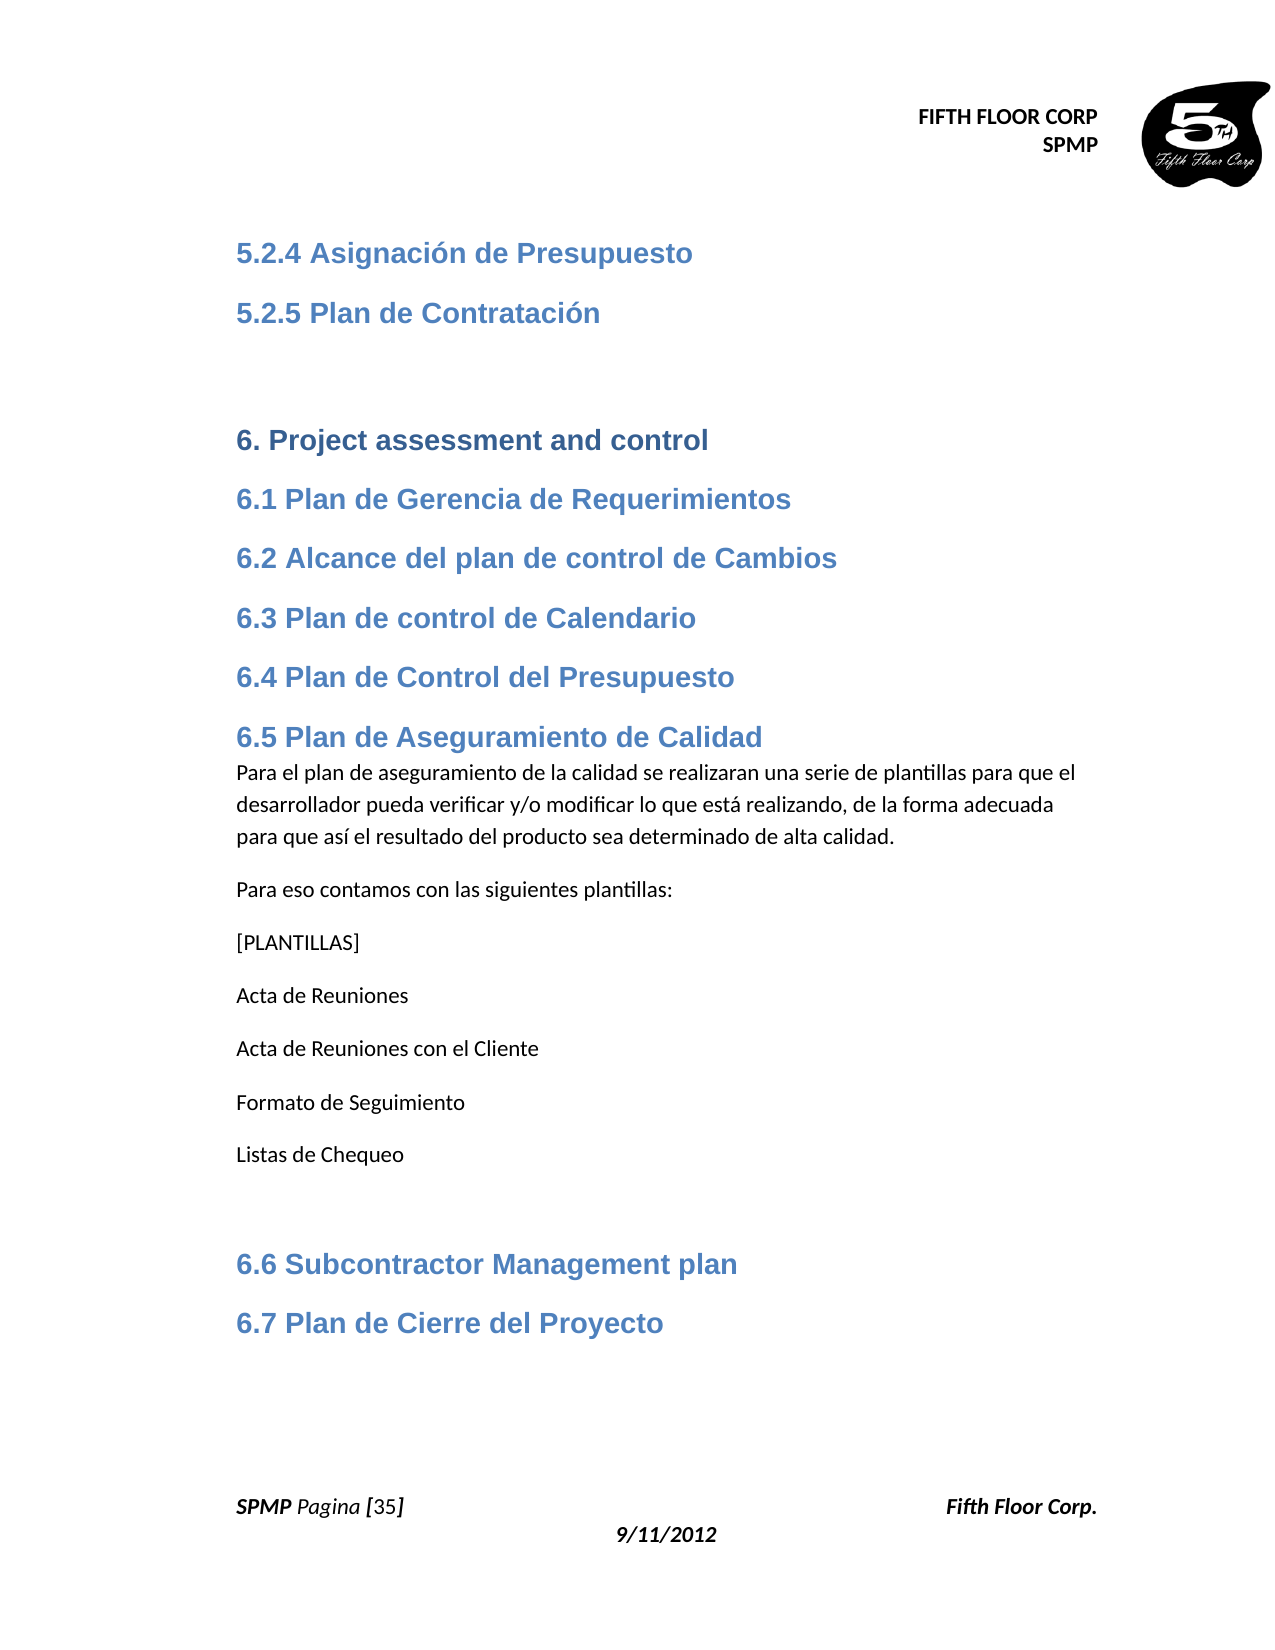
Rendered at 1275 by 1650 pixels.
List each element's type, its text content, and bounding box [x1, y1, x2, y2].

text Acta de Reuniones [236, 982, 1098, 1009]
subtitle 6.1 Plan de Gerencia de Requerimientos [236, 482, 1098, 516]
text Listas de Chequeo [236, 1141, 1098, 1169]
text Formato de Seguimiento [236, 1088, 1098, 1116]
subtitle 6.6 Subcontractor Management plan [236, 1247, 1098, 1280]
subtitle 5.2.5 Plan de Contratación [236, 296, 1098, 329]
subtitle 5.2.4 Asignación de Presupuesto [236, 236, 1098, 270]
subtitle 6. Project assessment and control [236, 423, 1098, 456]
subtitle 6.2 Alcance del plan de control de Cambios [236, 541, 1098, 575]
text Para eso contamos con las siguientes plantillas: [236, 876, 1098, 903]
subtitle 6.3 Plan de control de Calendario [236, 601, 1098, 634]
picture [1135, 73, 1275, 196]
text Para el plan de aseguramiento de la calidad se realizaran una serie de plantillas para que el desarrollador pueda verificar y/o modificar lo que está realizando, de la forma adecuada para que así el resultado del producto sea determinado de alta calidad. [236, 758, 1098, 851]
subtitle 6.7 Plan de Cierre del Proyecto [236, 1306, 1098, 1339]
subtitle 6.4 Plan de Control del Presupuesto [236, 660, 1098, 694]
subtitle 6.5 Plan de Aseguramiento de Calidad [236, 719, 1098, 753]
text Acta de Reuniones con el Cliente [236, 1034, 1098, 1063]
text [PLANTILLAS] [236, 928, 1098, 957]
